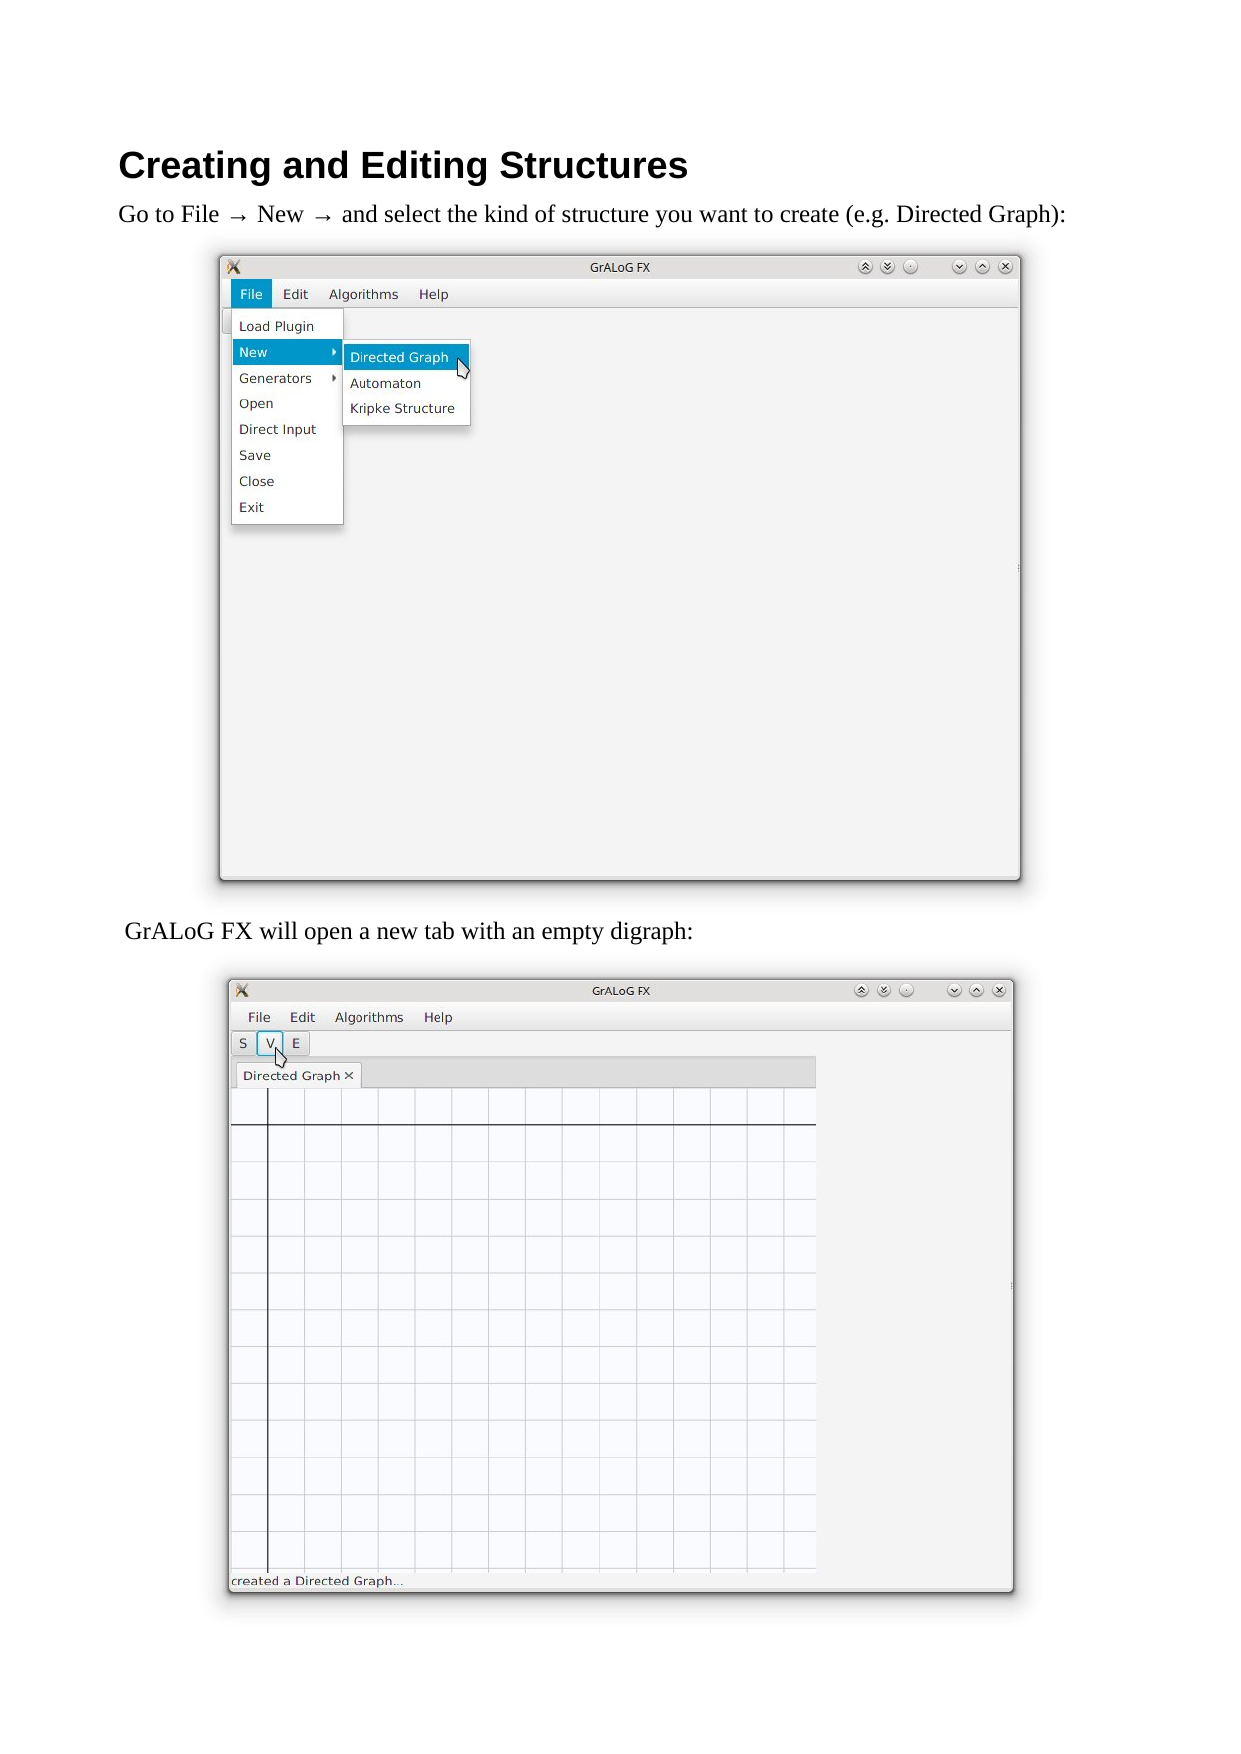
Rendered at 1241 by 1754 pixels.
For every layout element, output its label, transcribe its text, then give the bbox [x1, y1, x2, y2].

subtitle GrALoG FX will open a new tab with an empty digraph: [118, 228, 1122, 945]
picture [196, 951, 1044, 1627]
picture [189, 228, 1052, 916]
subtitle Creating and Editing Structures [118, 143, 1122, 187]
subtitle Go to File → New → and select the kind of structure you want to create (e.g. Directed Graph): [118, 199, 1122, 228]
